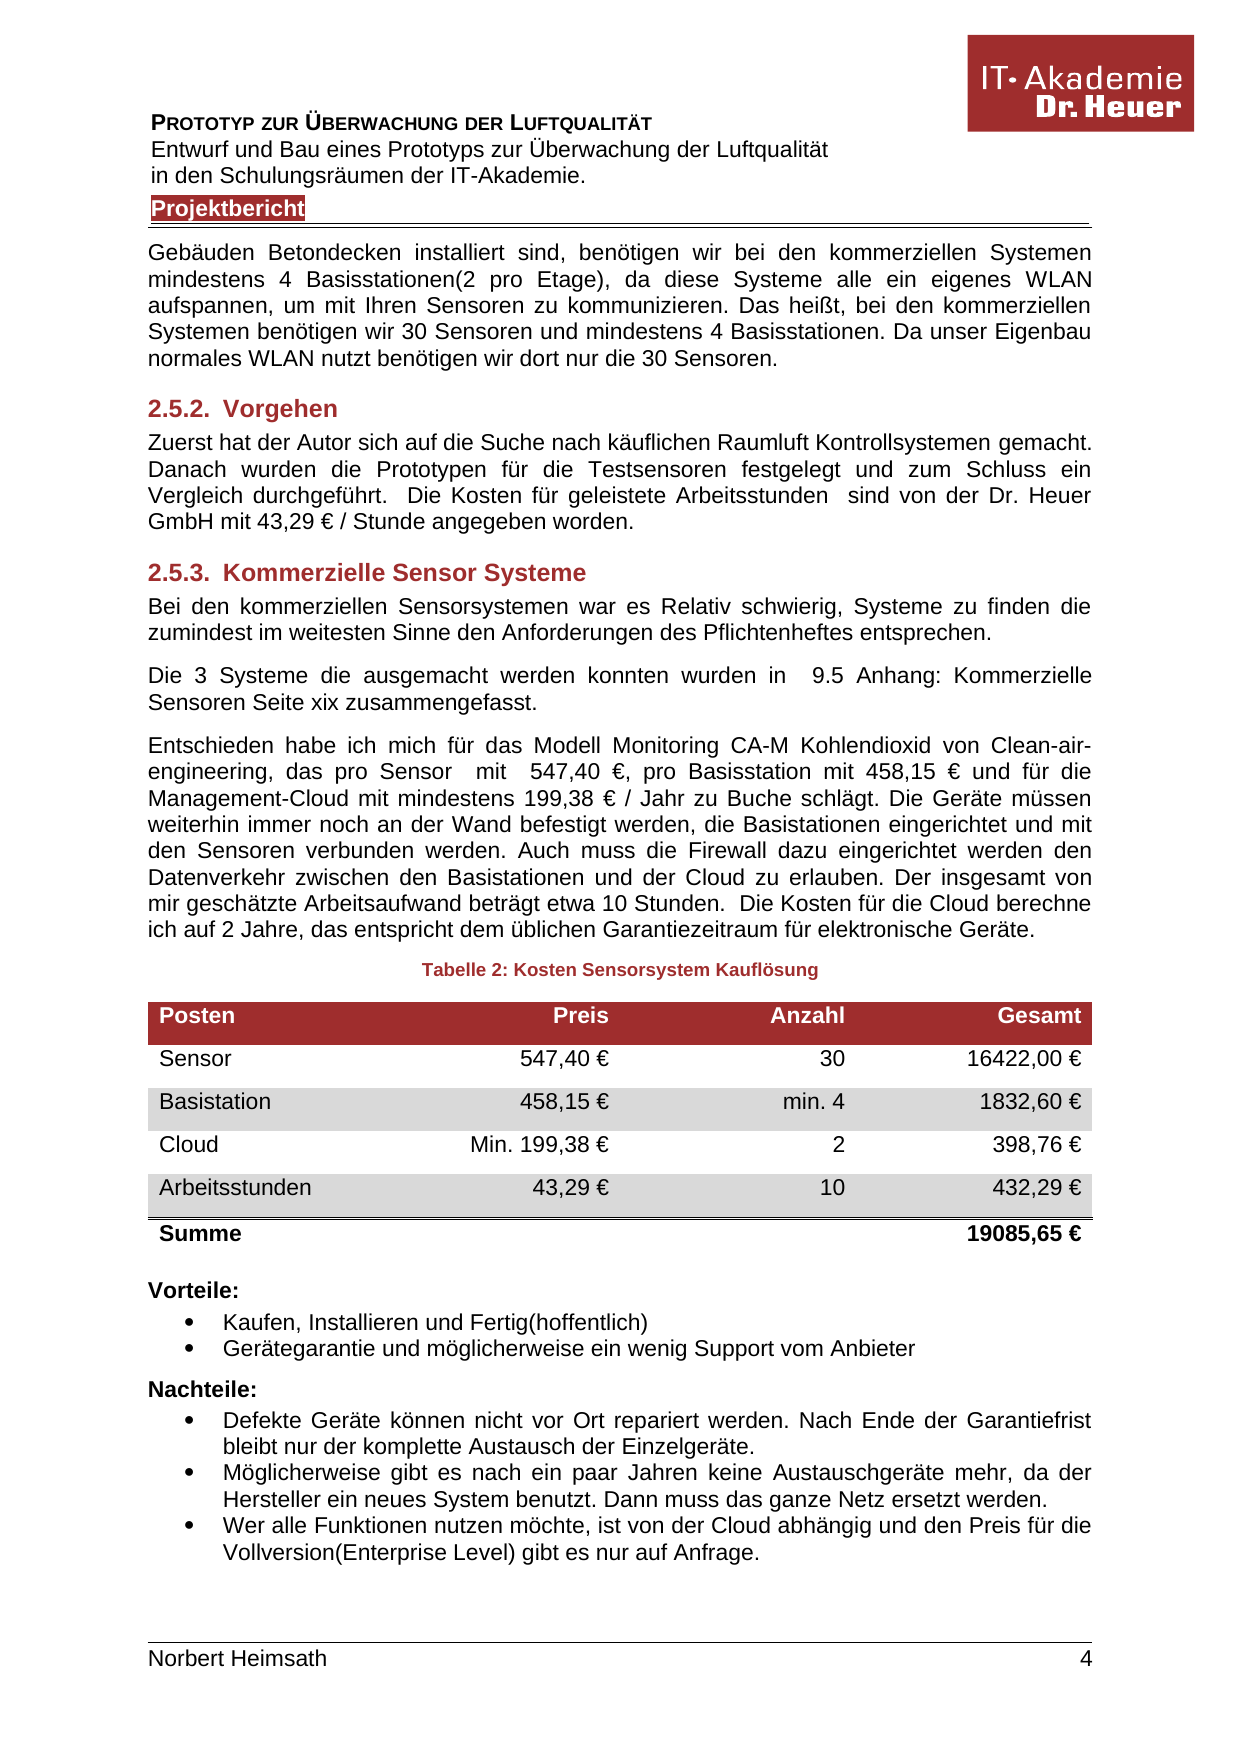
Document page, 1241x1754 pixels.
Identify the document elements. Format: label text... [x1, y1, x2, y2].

table_cell 432,29 € [856, 1174, 1092, 1217]
table_cell 19085,65 € [856, 1220, 1092, 1263]
table_cell Sensor [148, 1045, 384, 1088]
table_cell Cloud [148, 1131, 384, 1174]
table_cell 16422,00 € [856, 1045, 1092, 1088]
table_cell [620, 1220, 856, 1263]
table_cell 1832,60 € [856, 1088, 1092, 1131]
table_header Gesamt [856, 1002, 1092, 1045]
table_cell 30 [620, 1045, 856, 1088]
table_cell 398,76 € [856, 1131, 1092, 1174]
table_header Anzahl [620, 1002, 856, 1045]
text Tabelle 2: Kosten Sensorsystem Kauflösung [148, 959, 1092, 981]
text Zuerst hat der Autor sich auf die Suche nach käuflichen Raumluft Kontrollsystemen gemacht. Danach wurden die Prototypen für die Testsensoren festgelegt und zum Schluss ein Vergleich durchgeführt. Die Kosten für geleistete Arbeitsstunden sind von der Dr. Heuer GmbH mit 43,29 € / Stunde angegeben worden. [148, 429, 1092, 535]
list Wer alle Funktionen nutzen möchte, ist von der Cloud abhängig und den Preis für die Vollversion(Enterprise Level) gibt es nur auf Anfrage. [185, 1512, 1092, 1565]
list Defekte Geräte können nicht vor Ort repariert werden. Nach Ende der Garantiefrist bleibt nur der komplette Austausch der Einzelgeräte. [185, 1407, 1092, 1459]
list Möglicherweise gibt es nach ein paar Jahren keine Austauschgeräte mehr, da der Hersteller ein neues System benutzt. Dann muss das ganze Netz ersetzt werden. [185, 1459, 1092, 1512]
subtitle Kommerzielle Sensor Systeme [148, 558, 1092, 587]
list Kaufen, Installieren und Fertig(hoffentlich) [185, 1308, 1092, 1335]
table_cell 458,15 € [384, 1088, 620, 1131]
text Nachteile: [148, 1376, 1092, 1402]
table_cell Arbeitsstunden [148, 1174, 384, 1217]
text Gebäuden Betondecken installiert sind, benötigen wir bei den kommerziellen Systemen mindestens 4 Basisstationen(2 pro Etage), da diese Systeme alle ein eigenes WLAN aufspannen, um mit Ihren Sensoren zu kommunizieren. Das heißt, bei den kommerziellen Systemen benötigen wir 30 Sensoren und mindestens 4 Basisstationen. Da unser Eigenbau normales WLAN nutzt benötigen wir dort nur die 30 Sensoren. [148, 239, 1092, 371]
text Vorteile: [148, 1277, 1092, 1304]
text Die 3 Systeme die ausgemacht werden konnten wurden in 9.5 Anhang: Kommerzielle Sensoren Seite xxi zusammengefasst. [148, 662, 1092, 715]
text Bei den kommerziellen Sensorsystemen war es Relativ schwierig, Systeme zu finden die zumindest im weitesten Sinne den Anforderungen des Pflichtenheftes entsprechen. [148, 593, 1092, 646]
table_cell 43,29 € [384, 1174, 620, 1217]
table_header Posten [148, 1002, 384, 1045]
table_cell [384, 1220, 620, 1263]
table_cell Basistation [148, 1088, 384, 1131]
table_cell Summe [148, 1220, 384, 1263]
table_cell 2 [620, 1131, 856, 1174]
table_cell 547,40 € [384, 1045, 620, 1088]
table_cell 10 [620, 1174, 856, 1217]
subtitle Vorgehen [148, 394, 1092, 423]
table_header Preis [384, 1002, 620, 1045]
list Gerätegarantie und möglicherweise ein wenig Support vom Anbieter [185, 1335, 1092, 1361]
table_cell min. 4 [620, 1088, 856, 1131]
text Entschieden habe ich mich für das Modell Monitoring CA-M Kohlendioxid von Clean-air-engineering, das pro Sensor mit 547,40 €, pro Basisstation mit 458,15 € und für die Management-Cloud mit mindestens 199,38 € / Jahr zu Buche schlägt. Die Geräte müssen weiterhin immer noch an der Wand befestigt werden, die Basistationen eingerichtet und mit den Sensoren verbunden werden. Auch muss die Firewall dazu eingerichtet werden den Datenverkehr zwischen den Basistationen und der Cloud zu erlauben. Der insgesamt von mir geschätzte Arbeitsaufwand beträgt etwa 10 Stunden. Die Kosten für die Cloud berechne ich auf 2 Jahre, das entspricht dem üblichen Garantiezeitraum für elektronische Geräte. [148, 732, 1092, 943]
table_cell Min. 199,38 € [384, 1131, 620, 1174]
